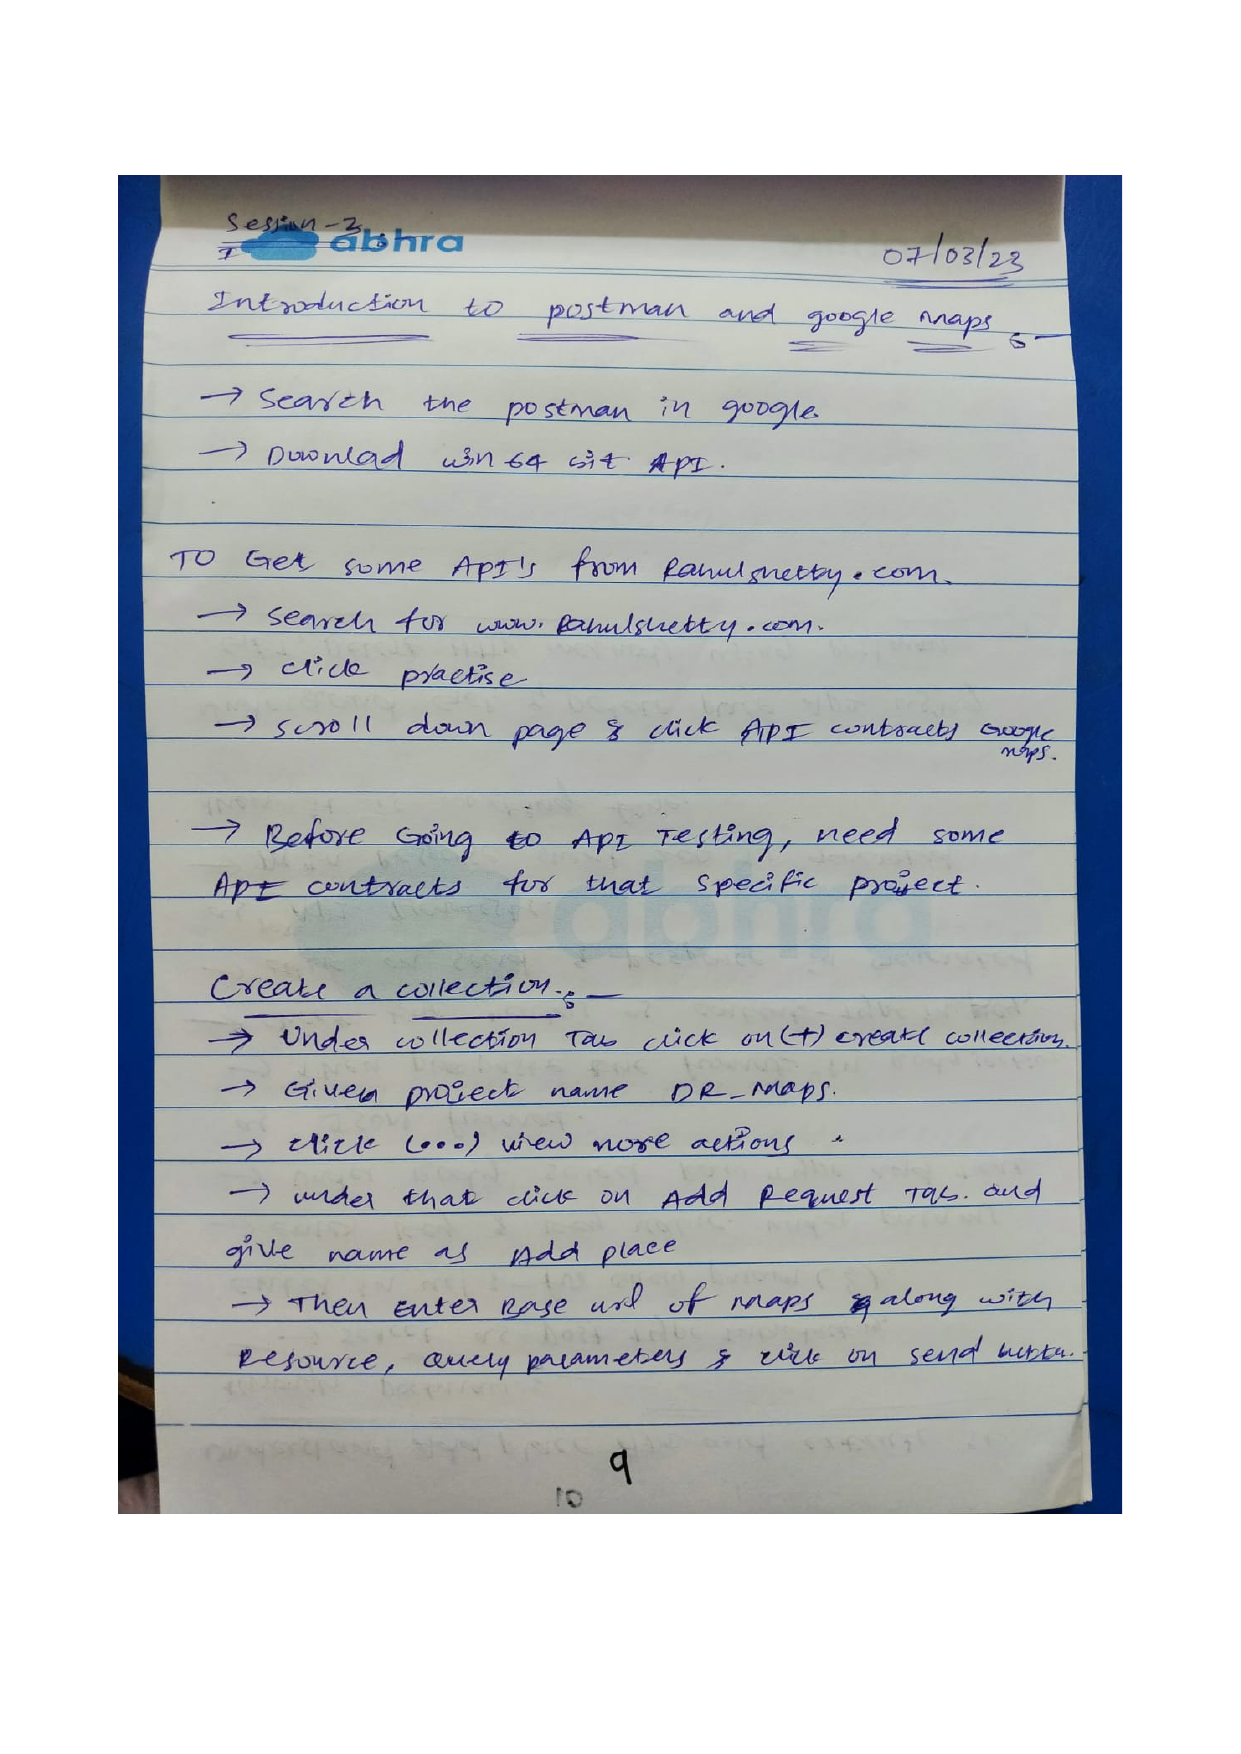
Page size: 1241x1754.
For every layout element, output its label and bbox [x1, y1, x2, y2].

picture [118, 175, 1123, 1514]
